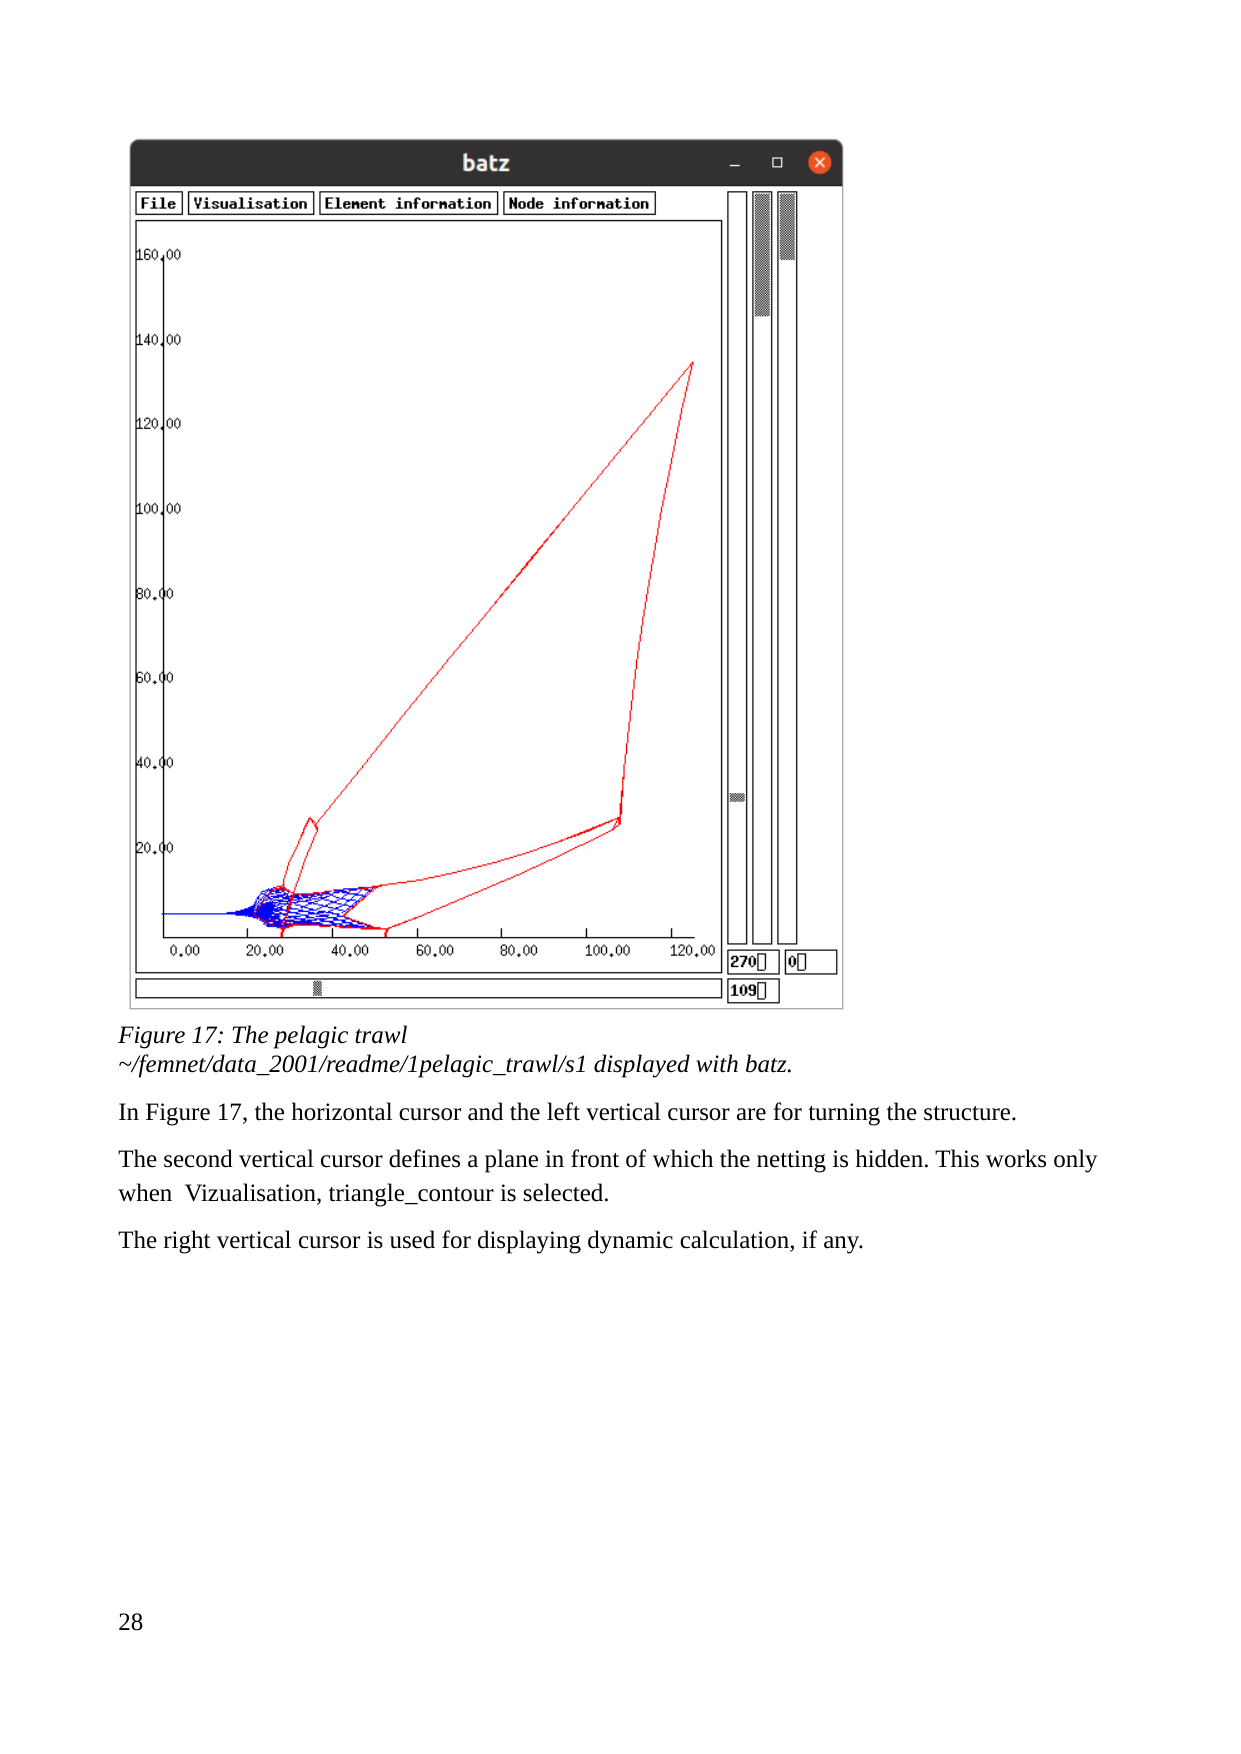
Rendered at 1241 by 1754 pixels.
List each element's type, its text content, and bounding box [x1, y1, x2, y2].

text The second vertical cursor defines a plane in front of which the netting is hidden. This works only when Vizualisation, triangle_contour is selected. [118, 1144, 1122, 1206]
text Figure 17: The pelagic trawl ~/femnet/data_2001/readme/1pelagic_trawl/s1 displayed with batz. [118, 1021, 854, 1078]
text In Figure 17, the horizontal cursor and the left vertical cursor are for turning the structure. [118, 1097, 1122, 1126]
picture [118, 130, 855, 1021]
text The right vertical cursor is used for displaying dynamic calculation, if any. [118, 1225, 1122, 1254]
